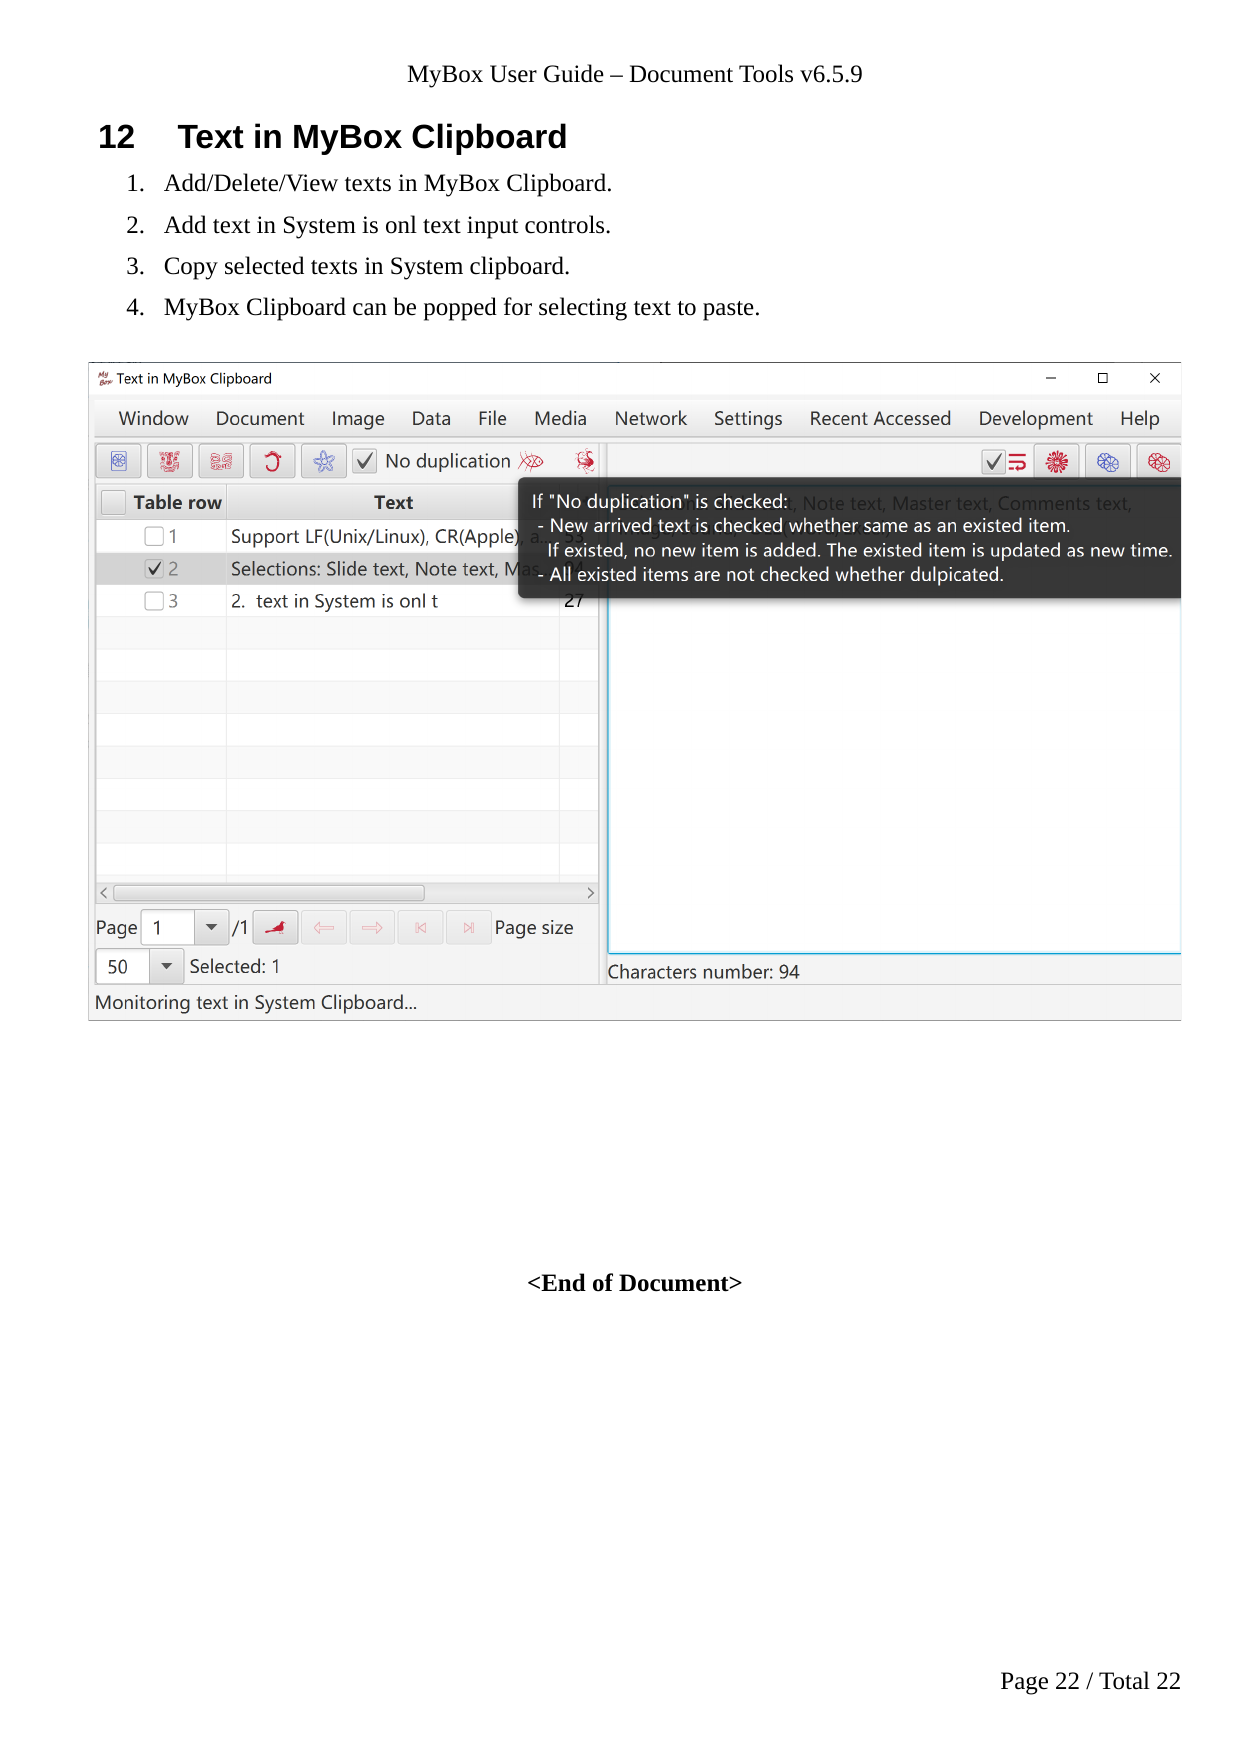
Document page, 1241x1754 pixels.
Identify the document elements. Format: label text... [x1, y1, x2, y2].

list Add/Delete/View texts in MyBox Clipboard. [126, 168, 1181, 197]
list Add text in System is onl text input controls. [126, 210, 1181, 238]
picture [88, 362, 1182, 1021]
list Copy selected texts in System clipboard. [126, 251, 1181, 280]
text <End of Document> [88, 1268, 1181, 1296]
subtitle Text in MyBox Clipboard [88, 117, 1181, 156]
list MyBox Clipboard can be popped for selecting text to paste. [126, 292, 1181, 321]
